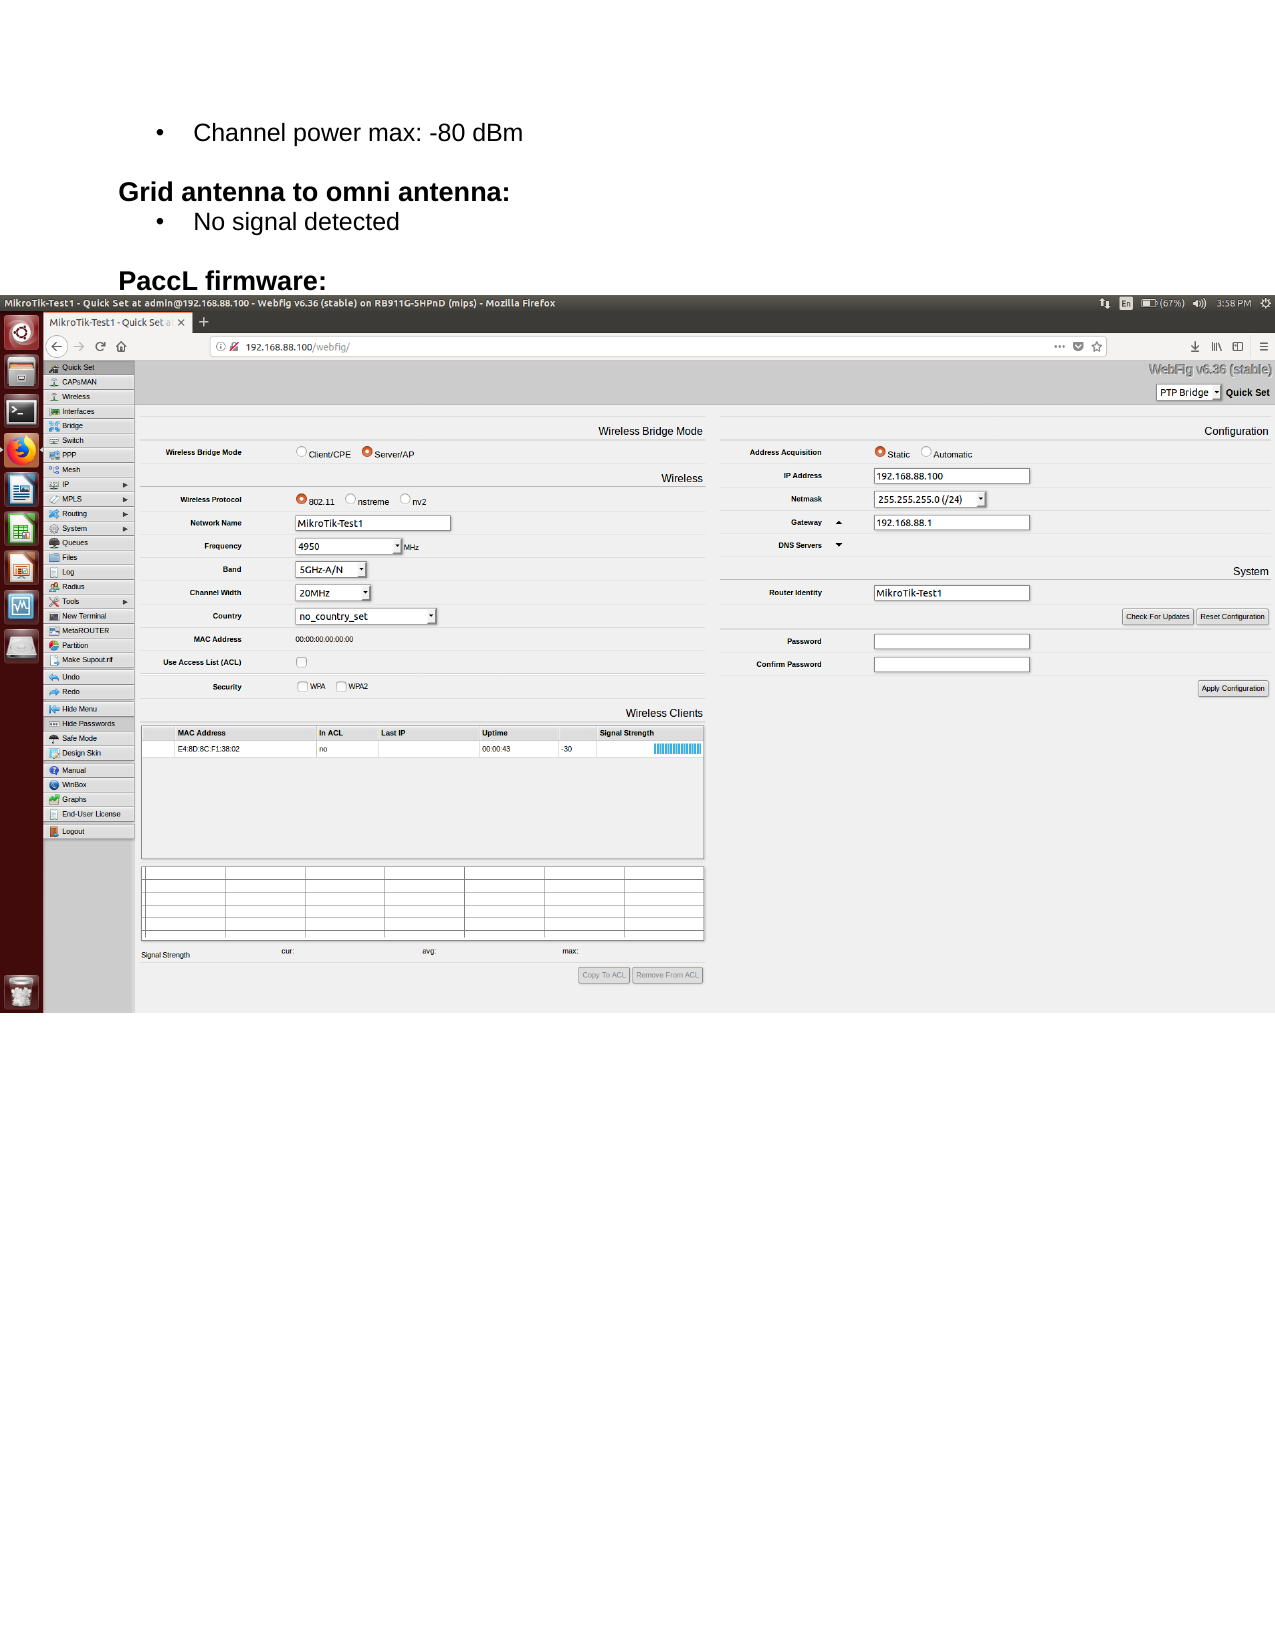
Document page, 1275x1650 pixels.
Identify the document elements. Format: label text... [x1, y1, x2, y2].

list Channel power max: -80 dBm [156, 118, 1157, 147]
text Grid antenna to omni antenna: [118, 176, 1157, 207]
picture [0, 295, 1275, 1013]
list No signal detected [156, 207, 1157, 236]
text PaccL firmware: [118, 264, 1157, 295]
